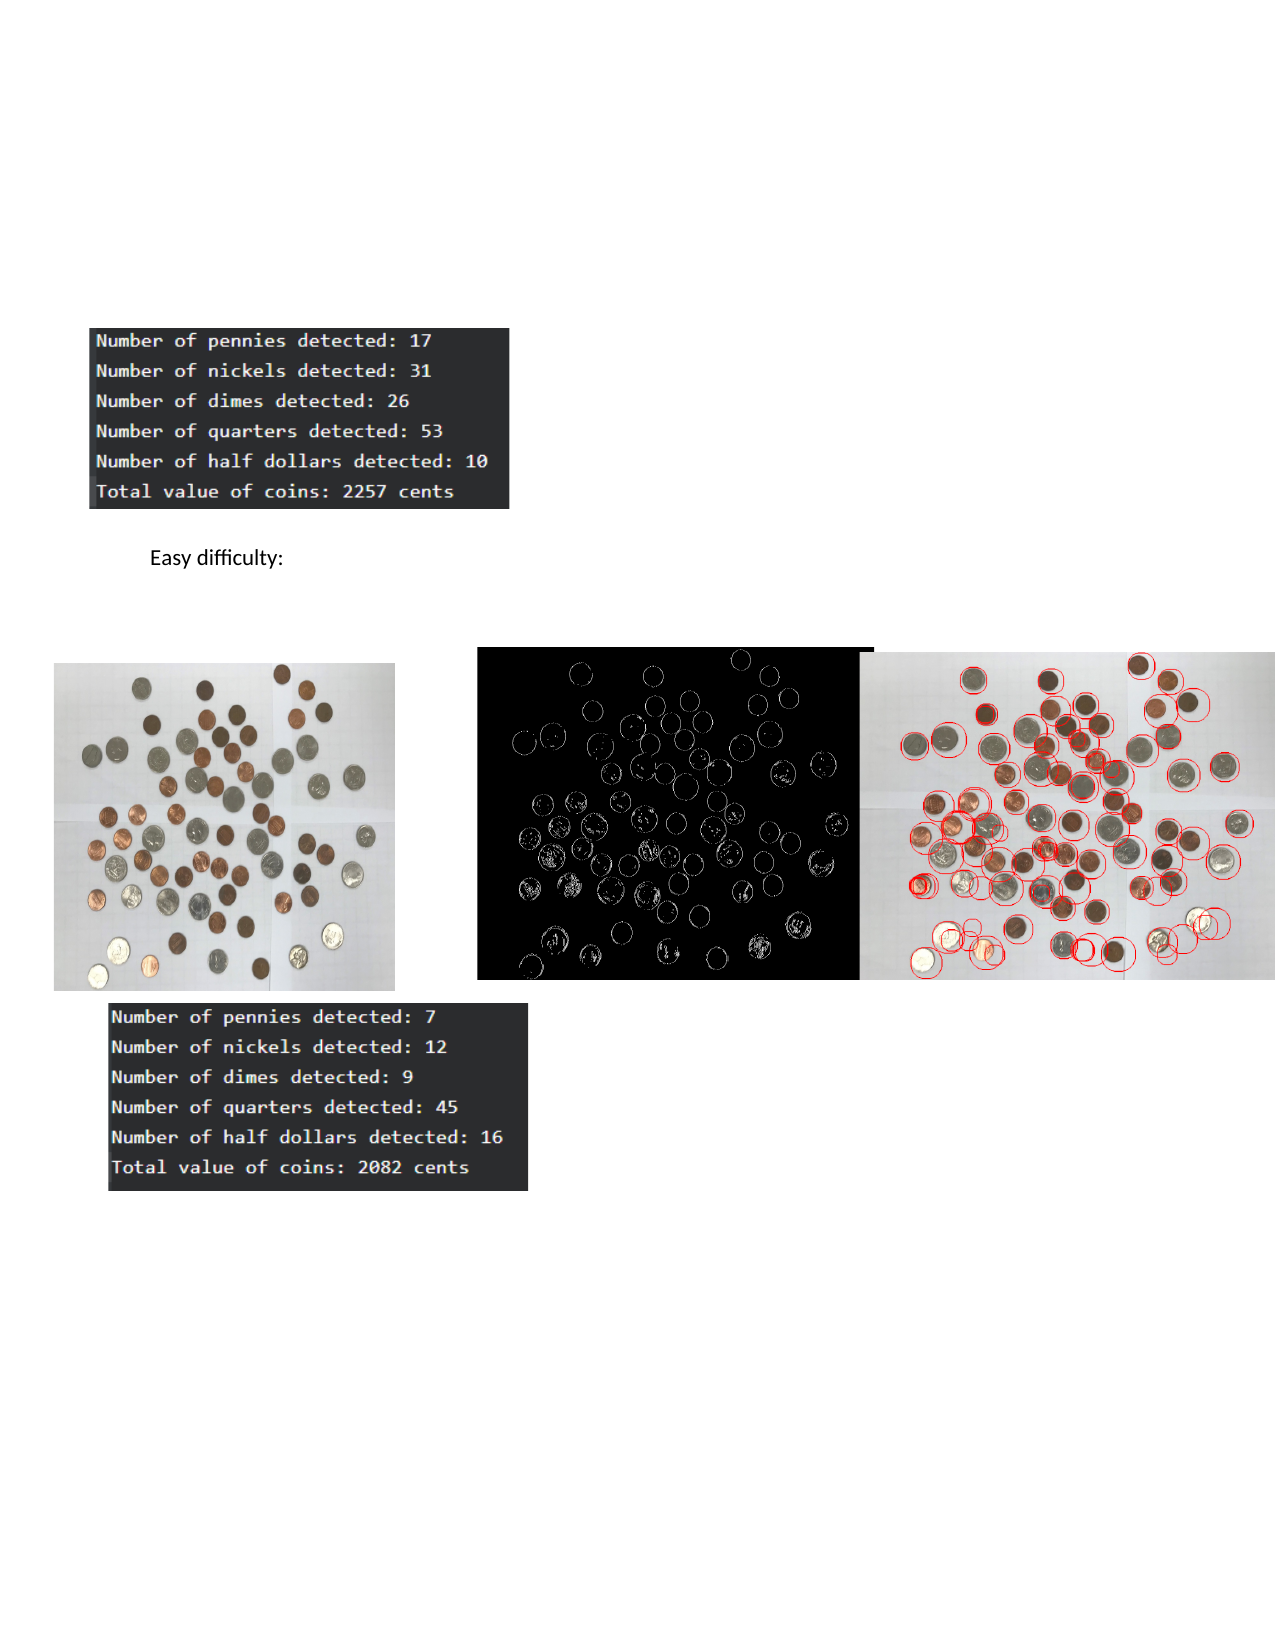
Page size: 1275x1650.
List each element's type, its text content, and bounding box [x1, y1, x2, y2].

picture [477, 647, 1275, 980]
picture [53, 663, 395, 991]
picture [89, 328, 510, 509]
list Easy difficulty: [150, 543, 1125, 571]
picture [108, 1003, 529, 1191]
